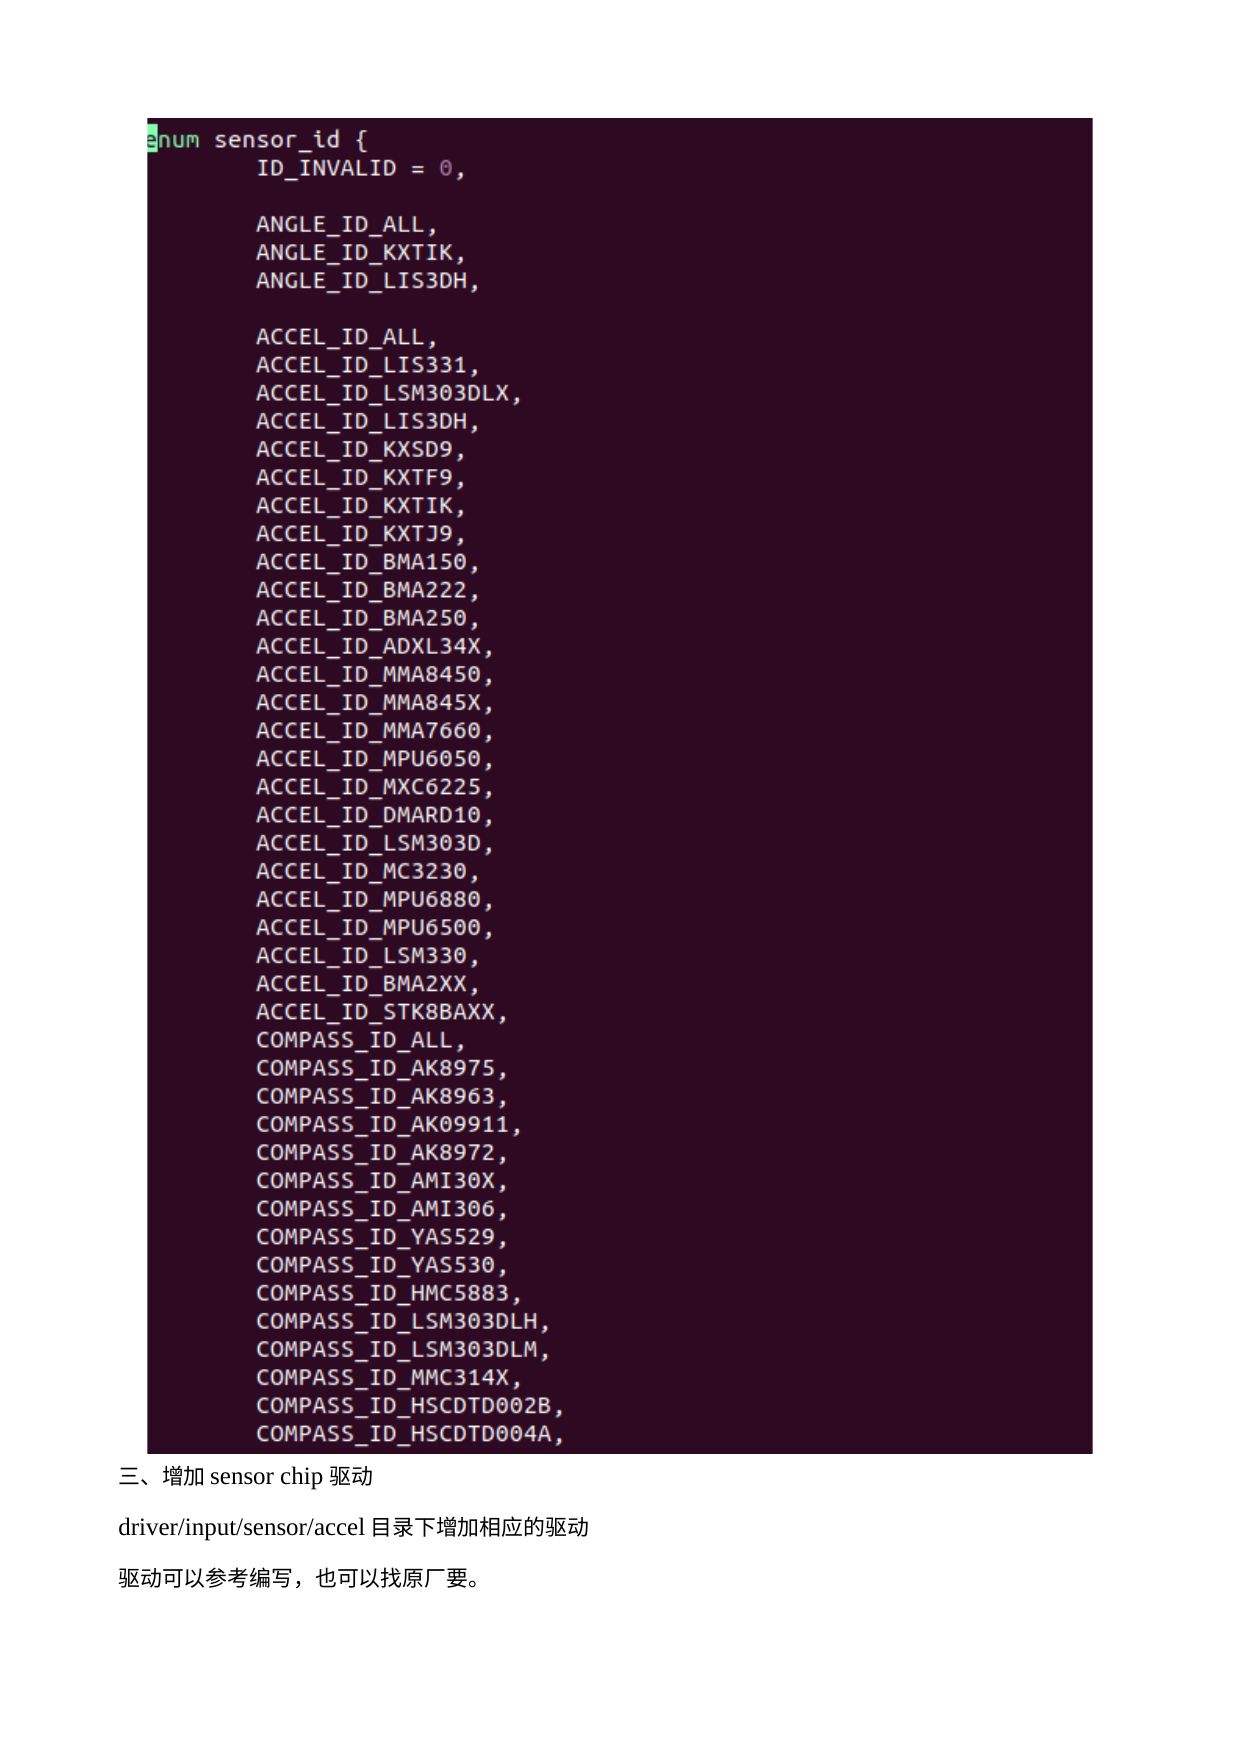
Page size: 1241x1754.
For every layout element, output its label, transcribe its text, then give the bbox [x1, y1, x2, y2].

text driver/input/sensor/accel目录下增加相应的驱动 [118, 1510, 1122, 1541]
text 三、增加sensor chip 驱动 [118, 118, 1122, 1490]
text 驱动可以参考编写，也可以找原厂要。 [118, 1561, 1122, 1592]
picture [147, 118, 1093, 1454]
